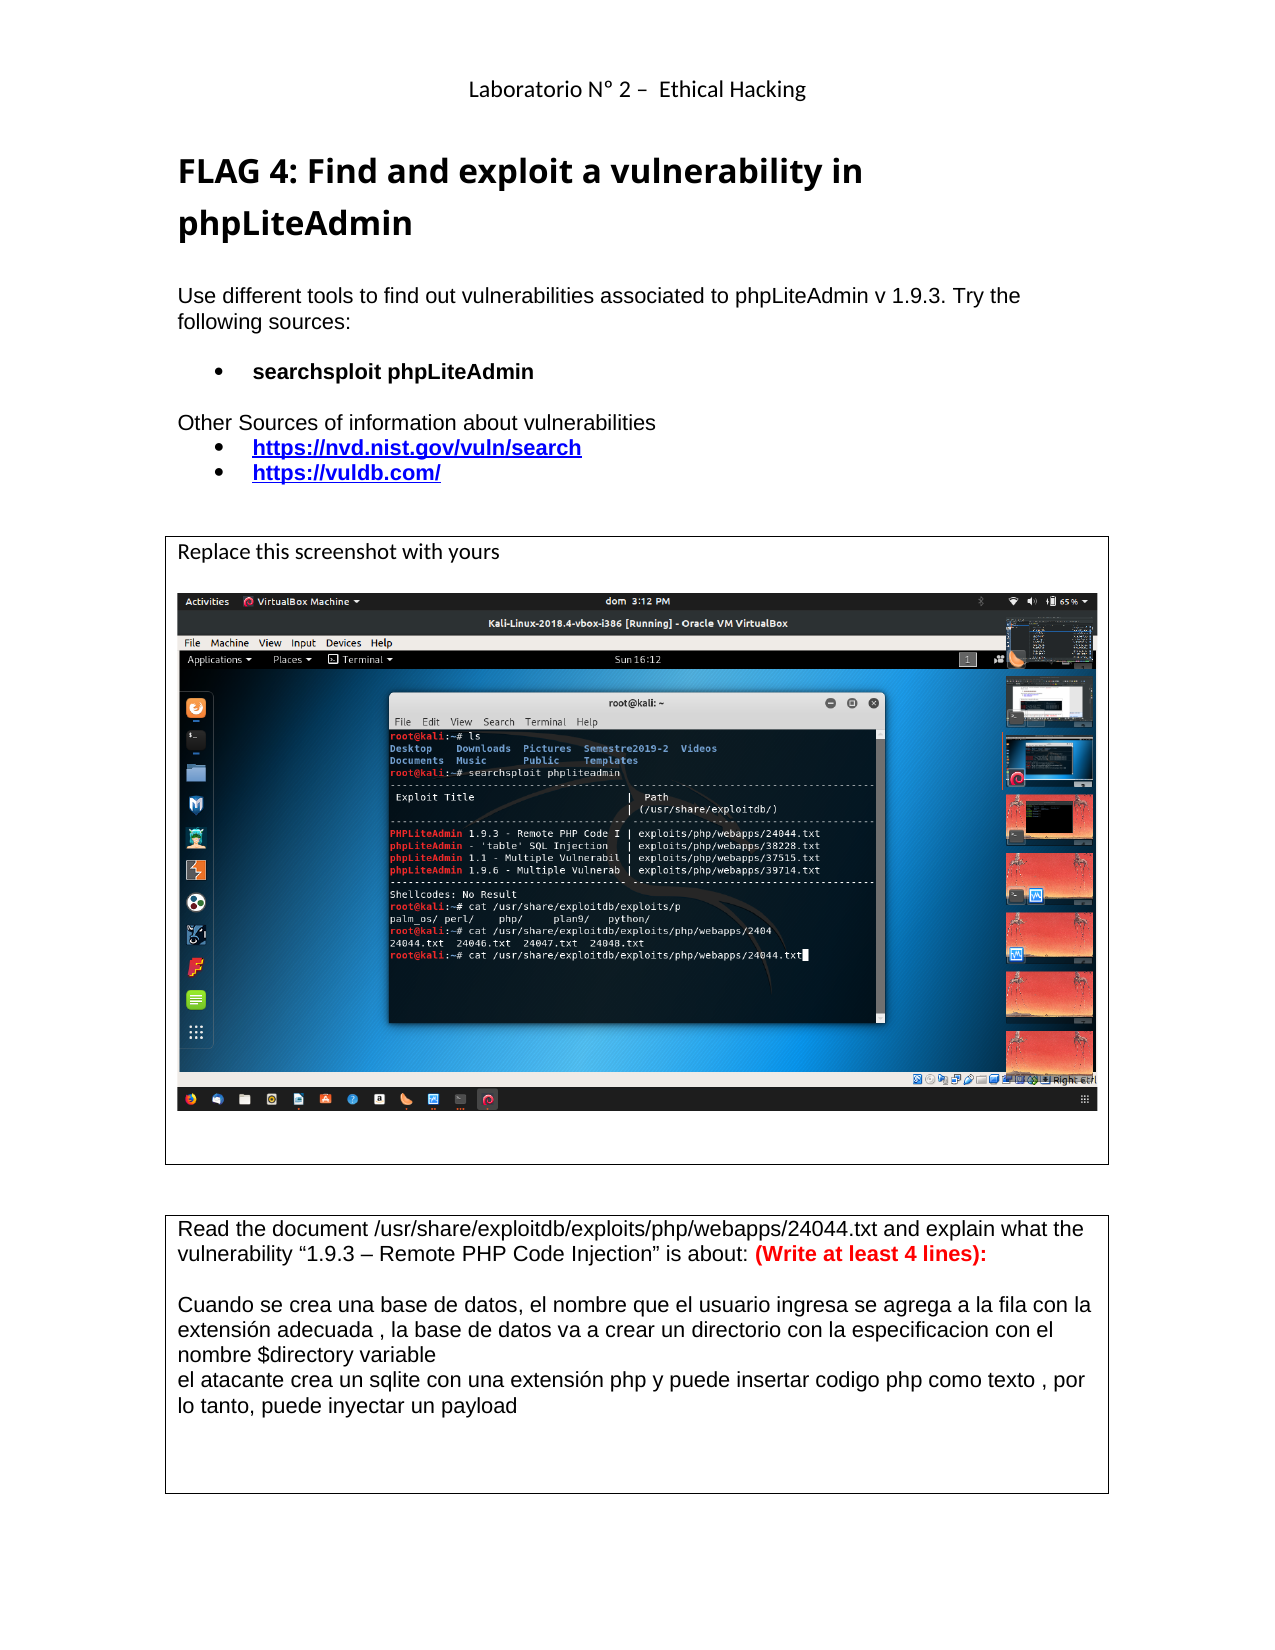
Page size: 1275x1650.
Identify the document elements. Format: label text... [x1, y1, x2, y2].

text Use different tools to find out vulnerabilities associated to phpLiteAdmin v 1.9.3. Try the following sources: [177, 283, 1098, 334]
subtitle FLAG 4: Find and exploit a vulnerability in phpLiteAdmin [177, 148, 1098, 245]
picture [177, 593, 1098, 1111]
text Other Sources of information about vulnerabilities [177, 409, 1098, 435]
list searchsploit phpLiteAdmin [215, 359, 1098, 384]
list https://nvd.nist.gov/vuln/search [215, 435, 1098, 460]
table_header Replace this screenshot with yours [166, 537, 1108, 1163]
table_header Read the document /usr/share/exploitdb/exploits/php/webapps/24044.txt and explain what the vulnerability “1.9.3 – Remote PHP Code Injection” is about: (Write at least 4 lines): Cuando se crea una base de datos, el nombre que el usuario ingresa se agrega a la fila con la extensión adecuada , la base de datos va a crear un directorio con la especificacion con el nombre $directory variable el atacante crea un sqlite con una extensión php y puede insertar codigo php como texto , por lo tanto, puede inyectar un payload [166, 1216, 1108, 1493]
list https://vuldb.com/ [215, 460, 1098, 486]
